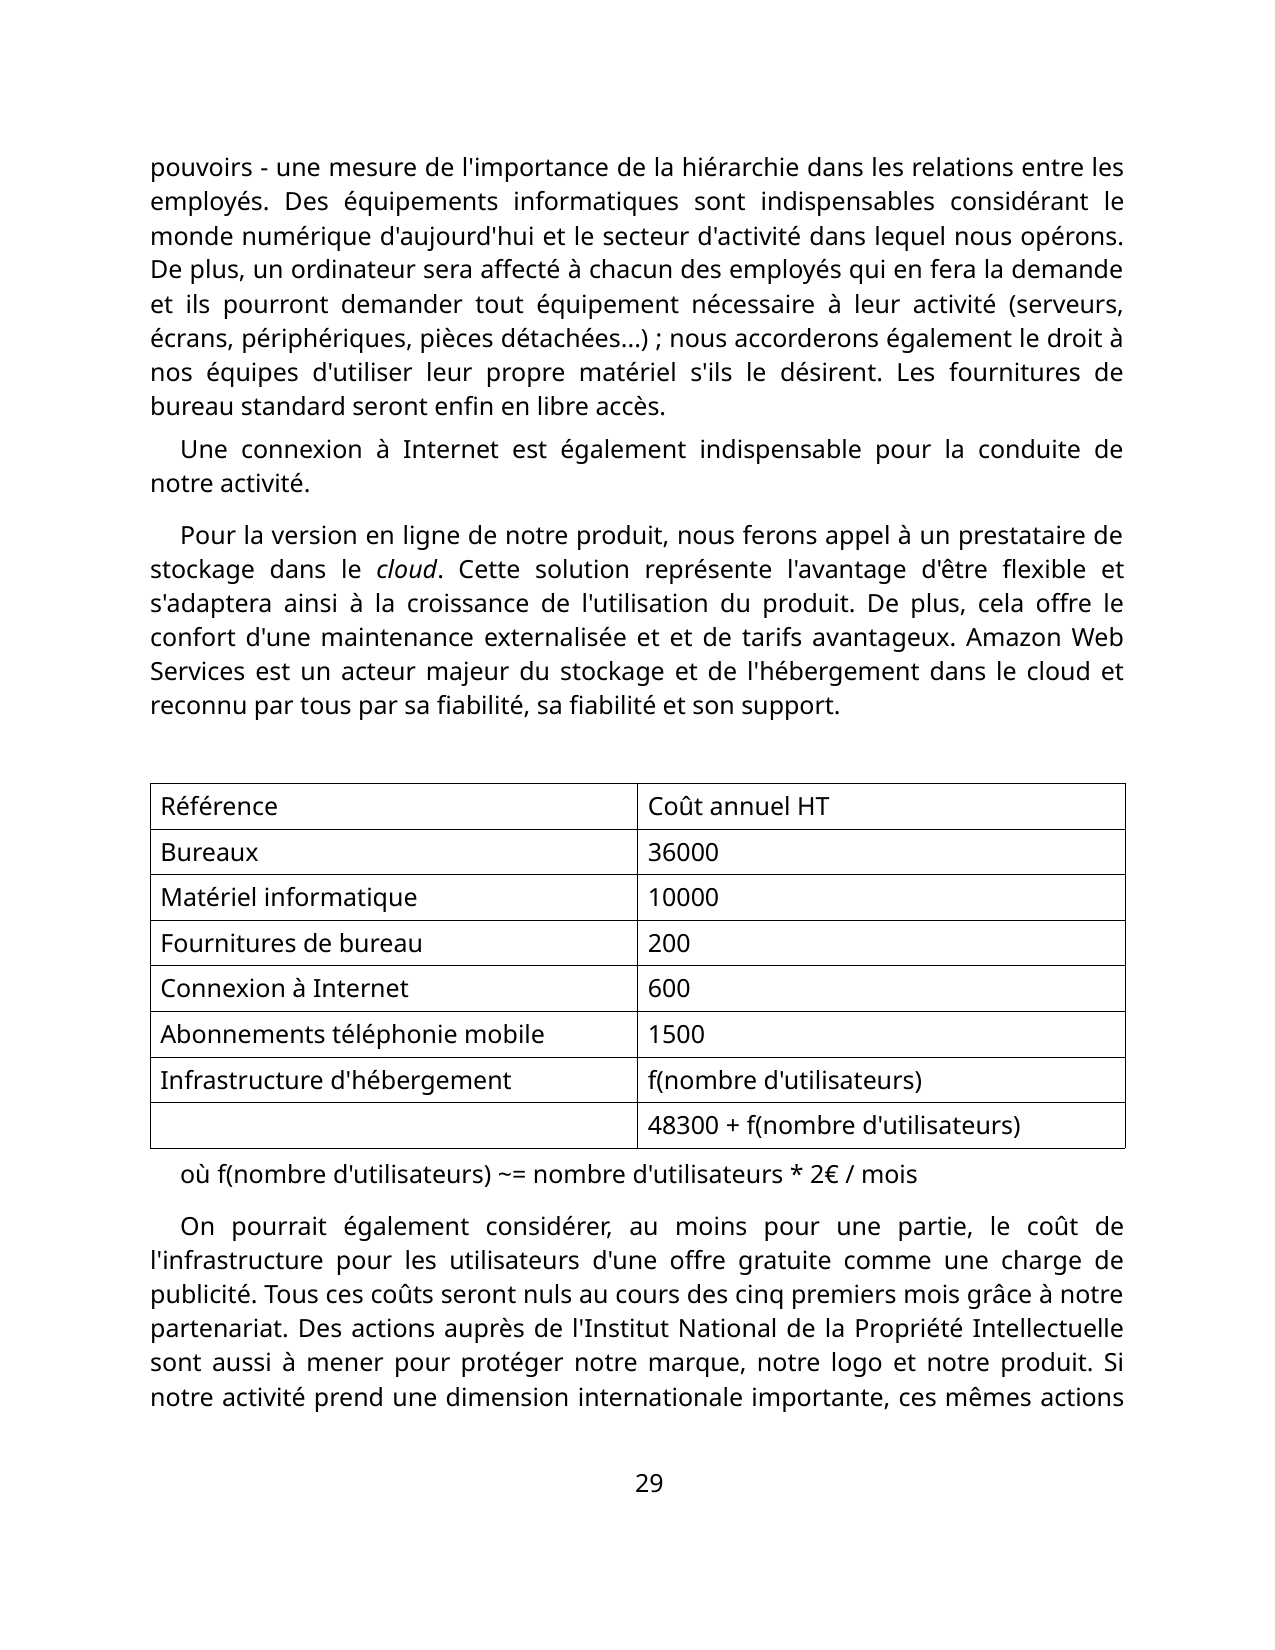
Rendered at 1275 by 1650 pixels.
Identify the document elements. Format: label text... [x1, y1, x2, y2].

table_cell Infrastructure d'hébergement [151, 1058, 637, 1102]
text On pourrait également considérer, au moins pour une partie, le coût de l'infrastructure pour les utilisateurs d'une offre gratuite comme une charge de publicité. Tous ces coûts seront nuls au cours des cinq premiers mois grâce à notre partenariat. Des actions auprès de l'Institut National de la Propriété Intellectuelle sont aussi à mener pour protéger notre marque, notre logo et notre produit. Si notre activité prend une dimension internationale importante, ces mêmes actions [150, 1209, 1125, 1413]
table_cell Abonnements téléphonie mobile [151, 1012, 637, 1057]
table_cell Matériel informatique [151, 875, 637, 920]
text pouvoirs - une mesure de l'importance de la hiérarchie dans les relations entre les employés. Des équipements informatiques sont indispensables considérant le monde numérique d'aujourd'hui et le secteur d'activité dans lequel nous opérons. De plus, un ordinateur sera affecté à chacun des employés qui en fera la demande et ils pourront demander tout équipement nécessaire à leur activité (serveurs, écrans, périphériques, pièces détachées...) ; nous accorderons également le droit à nos équipes d'utiliser leur propre matériel s'ils le désirent. Les fournitures de bureau standard seront enfin en libre accès. [150, 150, 1125, 422]
table_cell 36000 [638, 830, 1125, 874]
table_header Coût annuel HT [638, 784, 1125, 828]
table_cell Bureaux [151, 830, 637, 874]
table_cell [151, 1103, 637, 1148]
table_cell 1500 [638, 1012, 1125, 1057]
table_cell Fournitures de bureau [151, 921, 637, 965]
text Une connexion à Internet est également indispensable pour la conduite de notre activité. [150, 431, 1125, 499]
table_cell 600 [638, 966, 1125, 1011]
table_cell 200 [638, 921, 1125, 965]
table_cell Connexion à Internet [151, 966, 637, 1011]
text où f(nombre d'utilisateurs) ~= nombre d'utilisateurs * 2€ / mois [150, 1157, 1125, 1191]
table_cell f(nombre d'utilisateurs) [638, 1058, 1125, 1102]
text Pour la version en ligne de notre produit, nous ferons appel à un prestataire de stockage dans le cloud. Cette solution représente l'avantage d'être flexible et s'adaptera ainsi à la croissance de l'utilisation du produit. De plus, cela offre le confort d'une maintenance externalisée et et de tarifs avantageux. Amazon Web Services est un acteur majeur du stockage et de l'hébergement dans le cloud et reconnu par tous par sa fiabilité, sa fiabilité et son support. [150, 517, 1125, 722]
table_cell 10000 [638, 875, 1125, 920]
table_header Référence [151, 784, 637, 828]
table_cell 48300 + f(nombre d'utilisateurs) [638, 1103, 1125, 1148]
